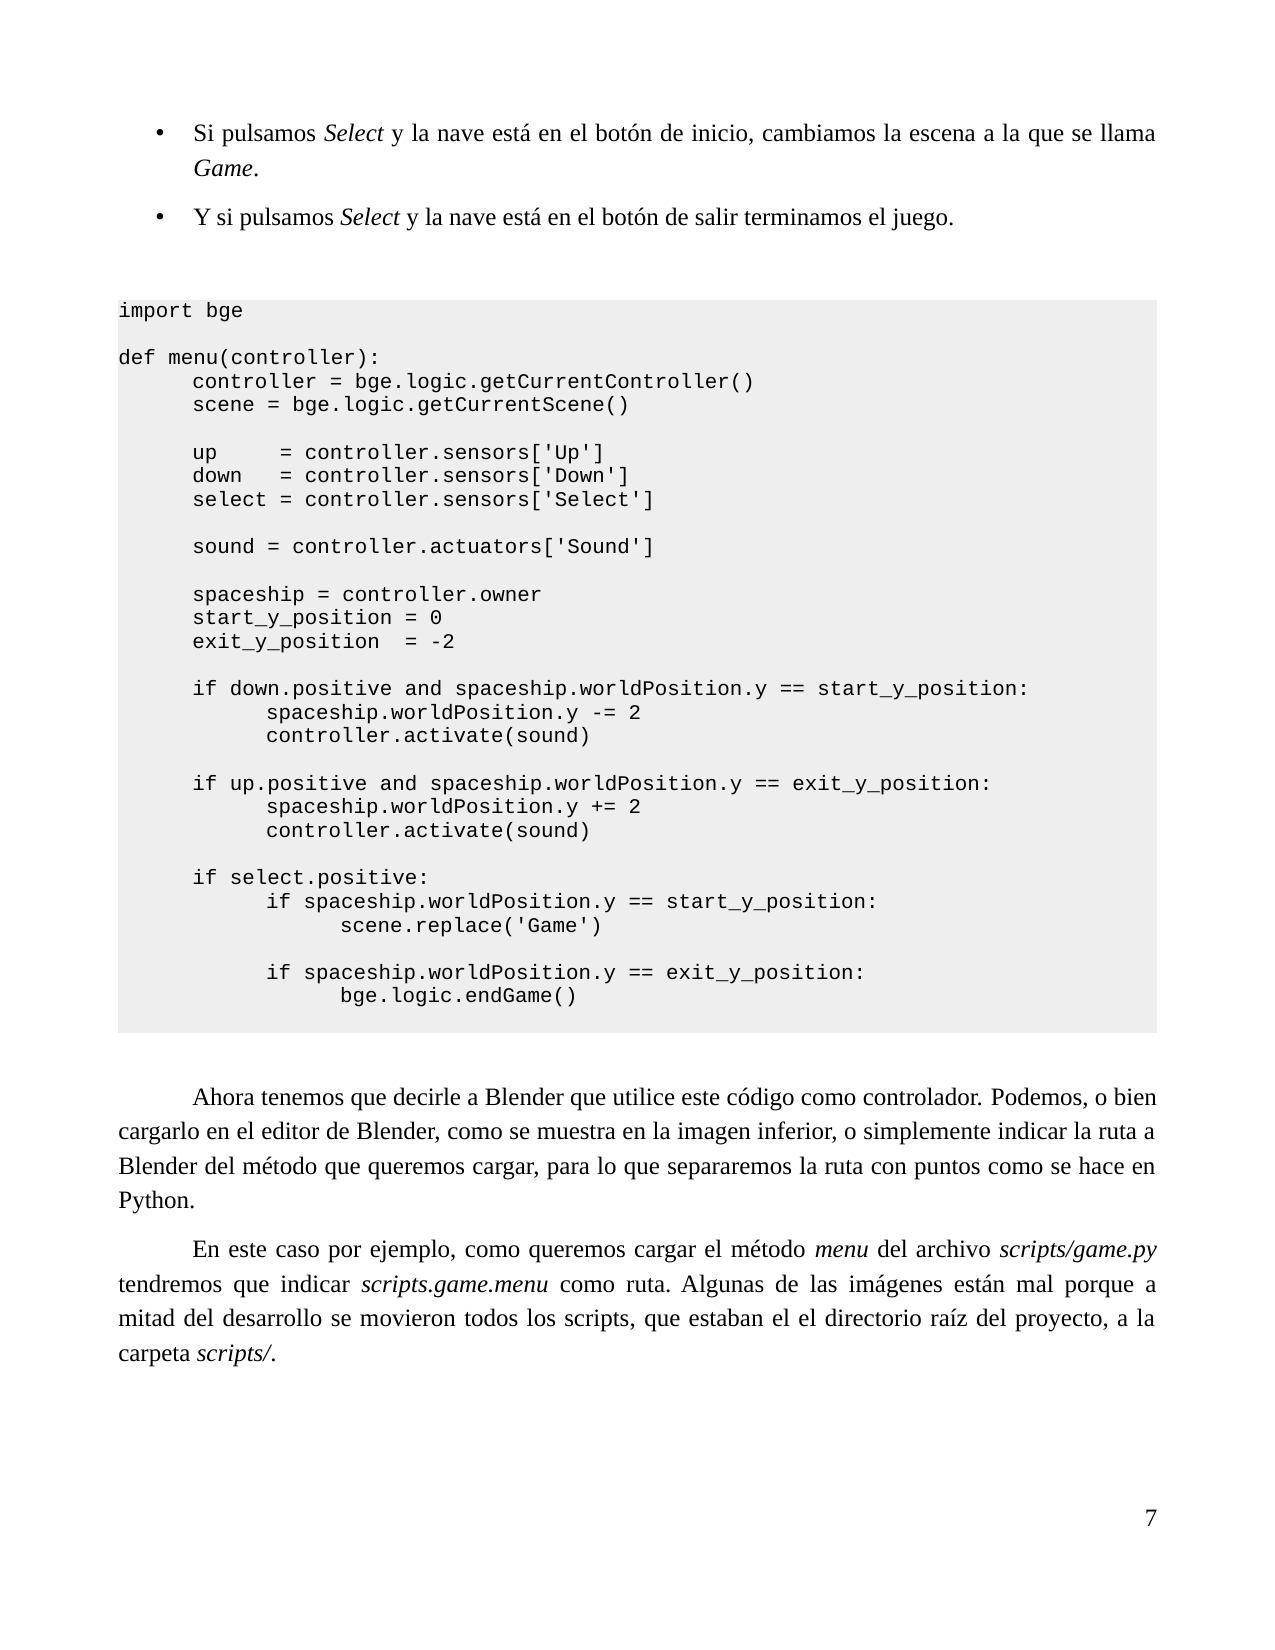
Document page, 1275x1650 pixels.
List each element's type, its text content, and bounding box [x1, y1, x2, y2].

text down = controller.sensors['Down'] [118, 465, 1157, 489]
text if up.positive and spaceship.worldPosition.y == exit_y_position: [118, 773, 1157, 796]
text bge.logic.endGame() [118, 986, 1157, 1009]
text start_y_position = 0 [118, 607, 1157, 631]
text spaceship.worldPosition.y -= 2 [118, 702, 1157, 725]
text scene = bge.logic.getCurrentScene() [118, 394, 1157, 418]
text spaceship = controller.owner [118, 583, 1157, 607]
list Y si pulsamos Select y la nave está en el botón de salir terminamos el juego. [156, 202, 1157, 230]
text if spaceship.worldPosition.y == exit_y_position: [118, 962, 1157, 986]
text if down.positive and spaceship.worldPosition.y == start_y_position: [118, 678, 1157, 702]
text En este caso por ejemplo, como queremos cargar el método menu del archivo scripts/game.py tendremos que indicar scripts.game.menu como ruta. Algunas de las imágenes están mal porque a mitad del desarrollo se movieron todos los scripts, que estaban el el directorio raíz del proyecto, a la carpeta scripts/. [118, 1234, 1157, 1367]
text Ahora tenemos que decirle a Blender que utilice este código como controlador. Podemos, o bien cargarlo en el editor de Blender, como se muestra en la imagen inferior, o simplemente indicar la ruta a Blender del método que queremos cargar, para lo que separaremos la ruta con puntos como se hace en Python. [118, 1082, 1157, 1214]
text select = controller.sensors['Select'] [118, 489, 1157, 513]
text controller.activate(sound) [118, 725, 1157, 749]
text controller.activate(sound) [118, 820, 1157, 844]
text exit_y_position = -2 [118, 631, 1157, 654]
text up = controller.sensors['Up'] [118, 442, 1157, 465]
text if spaceship.worldPosition.y == start_y_position: [118, 891, 1157, 914]
list Si pulsamos Select y la nave está en el botón de inicio, cambiamos la escena a la que se llama Game. [156, 118, 1157, 181]
text scene.replace('Game') [118, 914, 1157, 938]
text sound = controller.actuators['Sound'] [118, 536, 1157, 560]
text controller = bge.logic.getCurrentController() [118, 371, 1157, 394]
text def menu(controller): [118, 347, 1157, 371]
text spaceship.worldPosition.y += 2 [118, 796, 1157, 820]
text if select.positive: [118, 867, 1157, 891]
text import bge [118, 300, 1157, 323]
